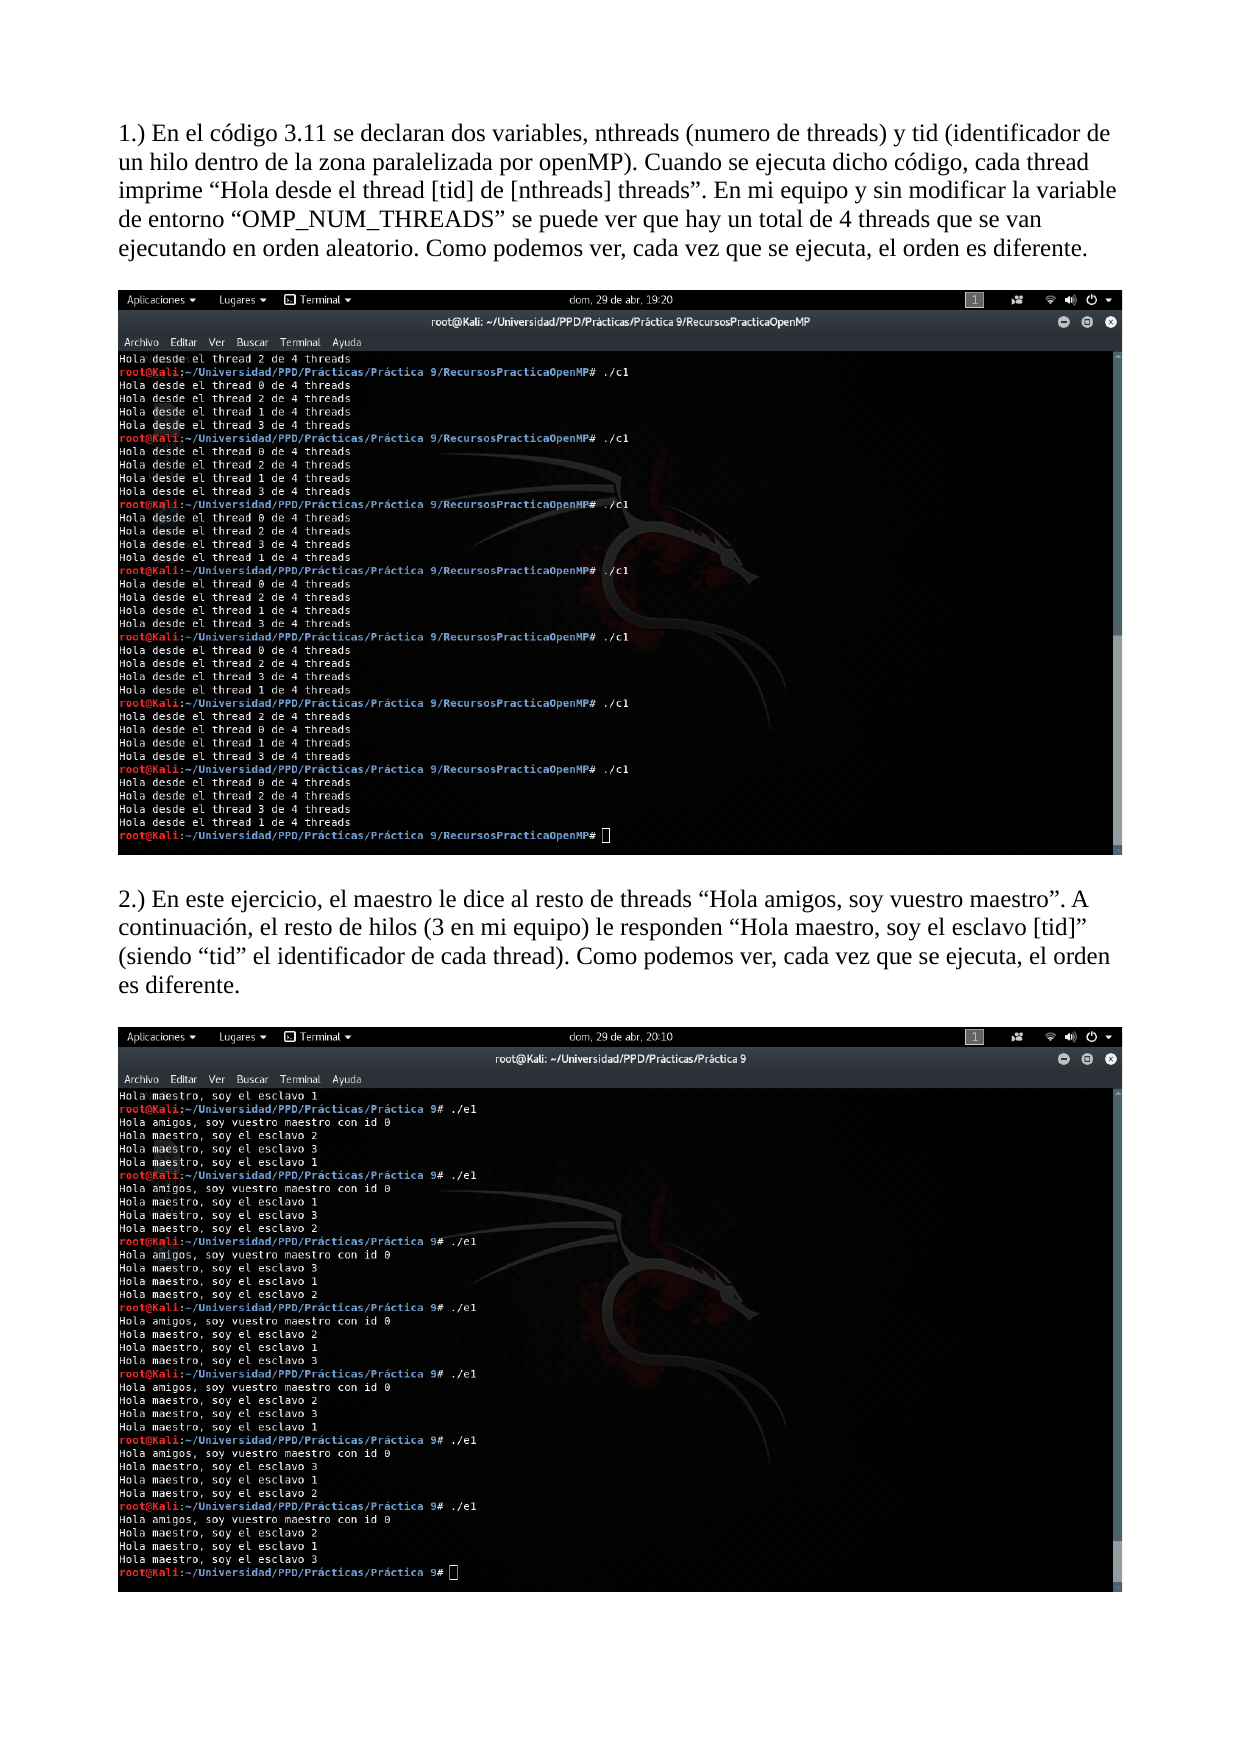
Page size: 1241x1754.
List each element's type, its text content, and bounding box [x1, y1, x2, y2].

picture [118, 290, 1123, 855]
picture [118, 1027, 1123, 1592]
text 2.) En este ejercicio, el maestro le dice al resto de threads “Hola amigos, soy vuestro maestro”. A continuación, el resto de hilos (3 en mi equipo) le responden “Hola maestro, soy el esclavo [tid]” (siendo “tid” el identificador de cada thread). Como podemos ver, cada vez que se ejecuta, el orden es diferente. [118, 884, 1122, 999]
text 1.) En el código 3.11 se declaran dos variables, nthreads (numero de threads) y tid (identificador de un hilo dentro de la zona paralelizada por openMP). Cuando se ejecuta dicho código, cada thread imprime “Hola desde el thread [tid] de [nthreads] threads”. En mi equipo y sin modificar la variable de entorno “OMP_NUM_THREADS” se puede ver que hay un total de 4 threads que se van ejecutando en orden aleatorio. Como podemos ver, cada vez que se ejecuta, el orden es diferente. [118, 118, 1122, 262]
